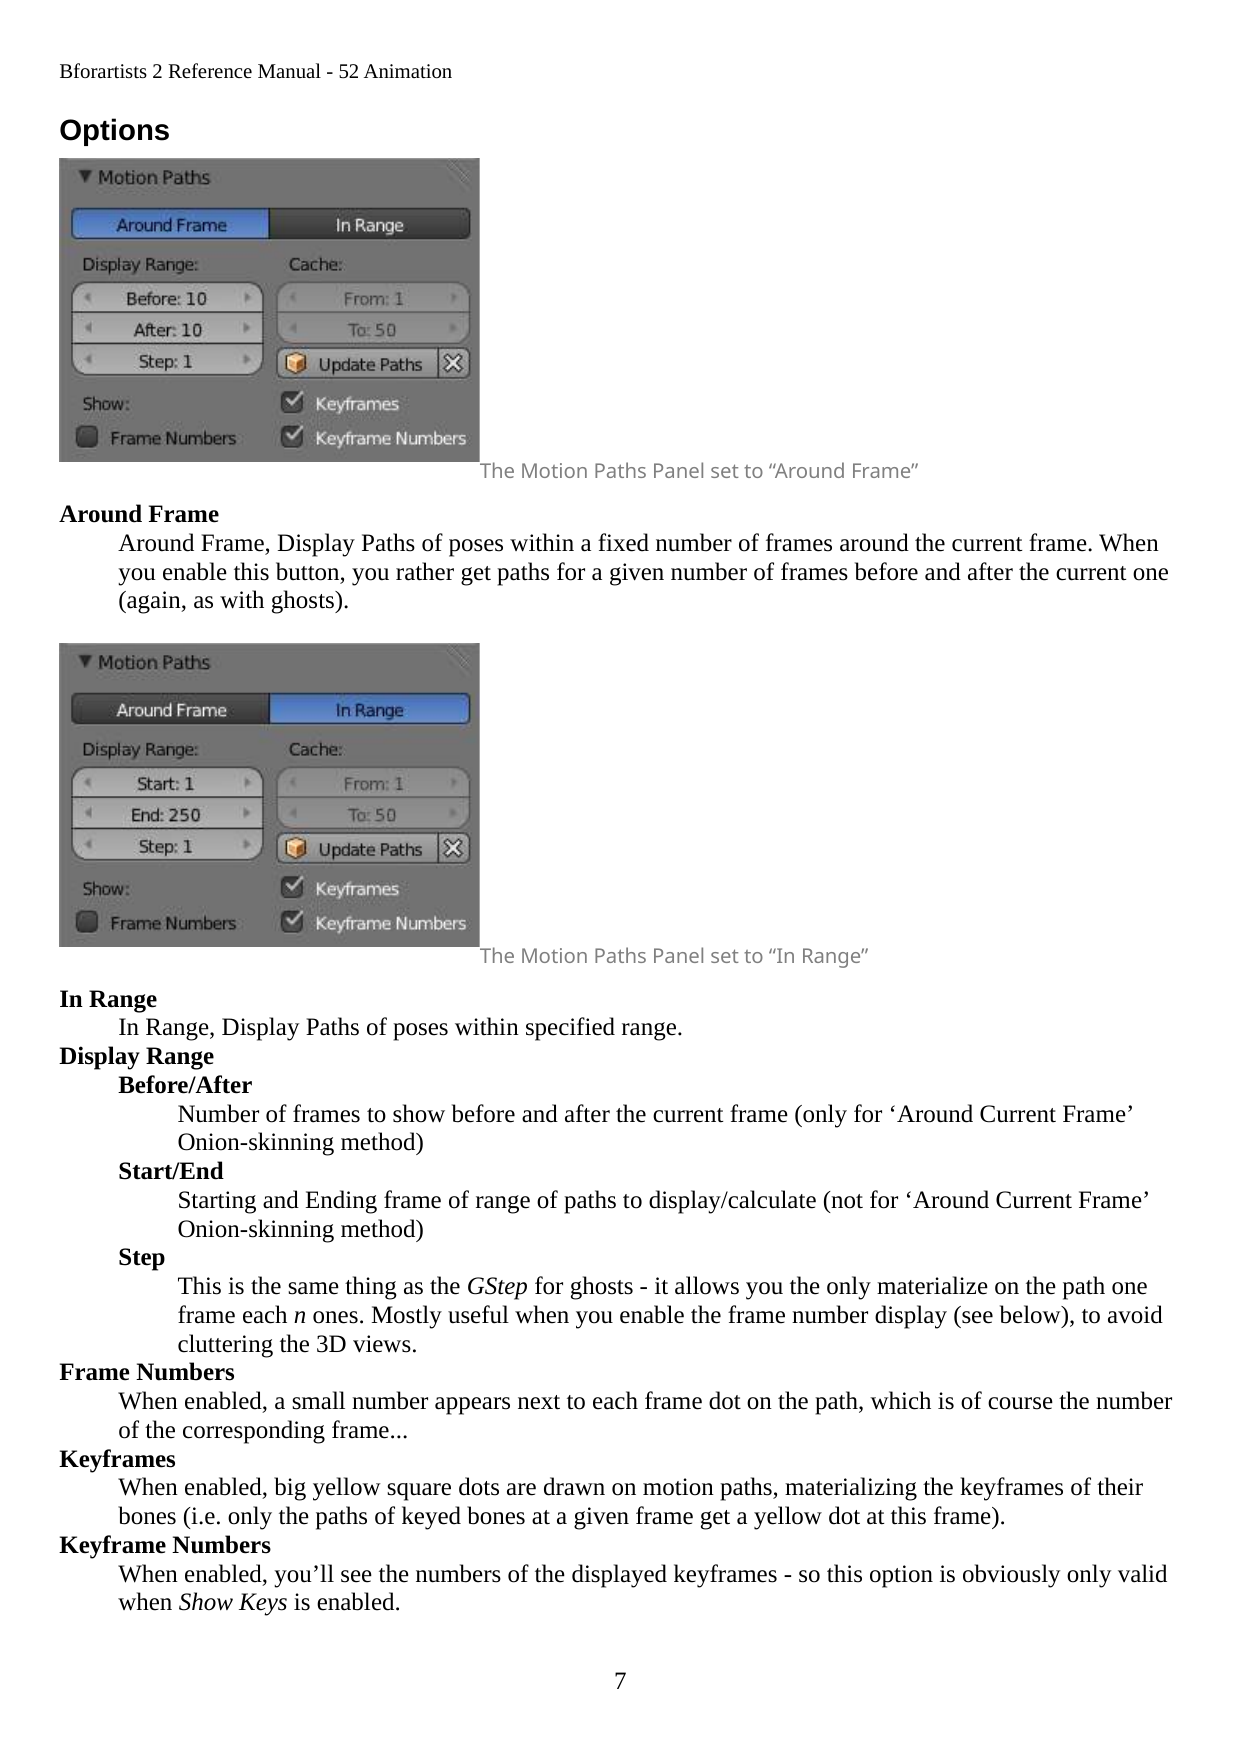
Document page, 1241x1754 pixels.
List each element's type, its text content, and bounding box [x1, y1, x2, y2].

list This is the same thing as the GStep for ghosts - it allows you the only materialize on the path one frame each n ones. Mostly useful when you enable the frame number display (see below), to avoid cluttering the 3D views. [177, 1271, 1181, 1357]
list In Range, Display Paths of poses within specified range. [118, 1012, 1181, 1041]
subtitle Around Frame [59, 499, 1181, 528]
list Number of frames to show before and after the current frame (only for ‘Around Current Frame’ Onion-skinning method) [177, 1099, 1181, 1156]
subtitle Before/After [118, 1070, 1181, 1099]
subtitle Start/End [118, 1156, 1181, 1185]
subtitle Frame Numbers [59, 1357, 1181, 1386]
subtitle Step [118, 1242, 1181, 1271]
subtitle Display Range [59, 1041, 1181, 1070]
list Around Frame, Display Paths of poses within a fixed number of frames around the current frame. When you enable this button, you rather get paths for a given number of frames before and after the current one (again, as with ghosts). [118, 528, 1181, 614]
subtitle Options [59, 113, 1181, 146]
subtitle In Range [59, 984, 1181, 1012]
list When enabled, big yellow square dots are drawn on motion paths, materializing the keyframes of their bones (i.e. only the paths of keyed bones at a given frame get a yellow dot at this frame). [118, 1472, 1181, 1530]
text The Motion Paths Panel set to “Around Frame” [59, 453, 1181, 484]
picture [59, 643, 480, 947]
subtitle Keyframes [59, 1444, 1181, 1472]
text The Motion Paths Panel set to “In Range” [59, 938, 1181, 969]
list When enabled, you’ll see the numbers of the displayed keyframes - so this option is obviously only valid when Show Keys is enabled. [118, 1559, 1181, 1616]
picture [59, 158, 480, 462]
subtitle Keyframe Numbers [59, 1530, 1181, 1559]
list Starting and Ending frame of range of paths to display/calculate (not for ‘Around Current Frame’ Onion-skinning method) [177, 1185, 1181, 1242]
list When enabled, a small number appears next to each frame dot on the path, which is of course the number of the corresponding frame... [118, 1386, 1181, 1444]
